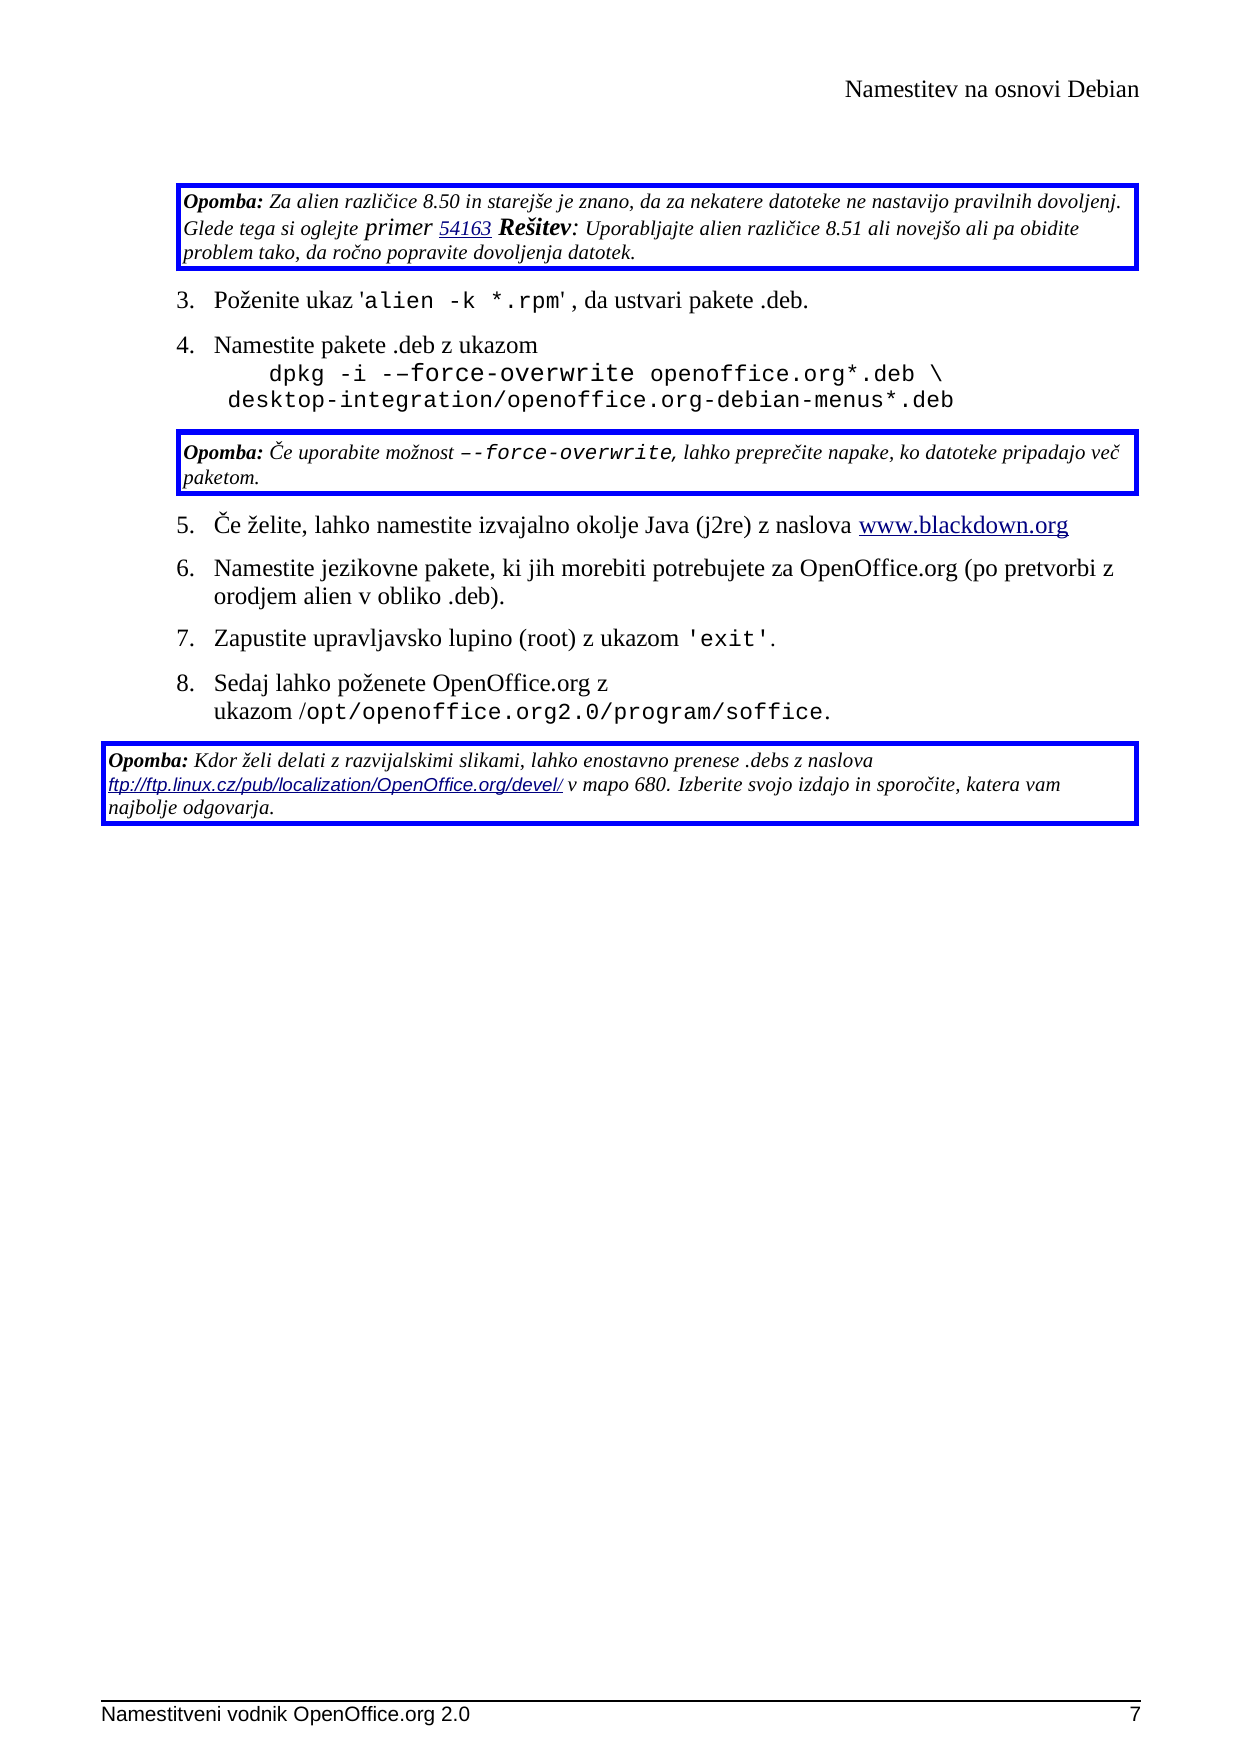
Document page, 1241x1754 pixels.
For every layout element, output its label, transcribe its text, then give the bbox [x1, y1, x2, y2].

text Opomba: Za alien različice 8.50 in starejše je znano, da za nekatere datoteke ne nastavijo pravilnih dovoljenj. Glede tega si oglejte primer 54163 Rešitev: Uporabljajte alien različice 8.51 ali novejšo ali pa obidite problem tako, da ročno popravite dovoljenja datotek. [181, 188, 1134, 266]
text Opomba: Če uporabite možnost –-force-overwrite, lahko preprečite napake, ko datoteke pripadajo več paketom. [181, 435, 1134, 491]
list Sedaj lahko poženete OpenOffice.org z ukazom /opt/openoffice.org2.0/program/soffice. [176, 669, 1139, 726]
list Zapustite upravljavsko lupino (root) z ukazom 'exit'. [176, 624, 1139, 654]
list Poženite ukaz 'alien -k *.rpm' , da ustvari pakete .deb. [176, 286, 1139, 316]
text Opomba: Kdor želi delati z razvijalskimi slikami, lahko enostavno prenese .debs z naslova ftp://ftp.linux.cz/pub/localization/OpenOffice.org/devel/ v mapo 680. Izberite svojo izdajo in sporočite, katera vam najbolje odgovarja. [106, 746, 1134, 821]
list Namestite pakete .deb z ukazom dpkg -i -–force-overwrite openoffice.org*.deb \ desktop-integration/openoffice.org-debian-menus*.deb [176, 331, 1139, 414]
list Namestite jezikovne pakete, ki jih morebiti potrebujete za OpenOffice.org (po pretvorbi z orodjem alien v obliko .deb). [176, 553, 1139, 609]
list Če želite, lahko namestite izvajalno okolje Java (j2re) z naslova www.blackdown.org [176, 511, 1139, 539]
